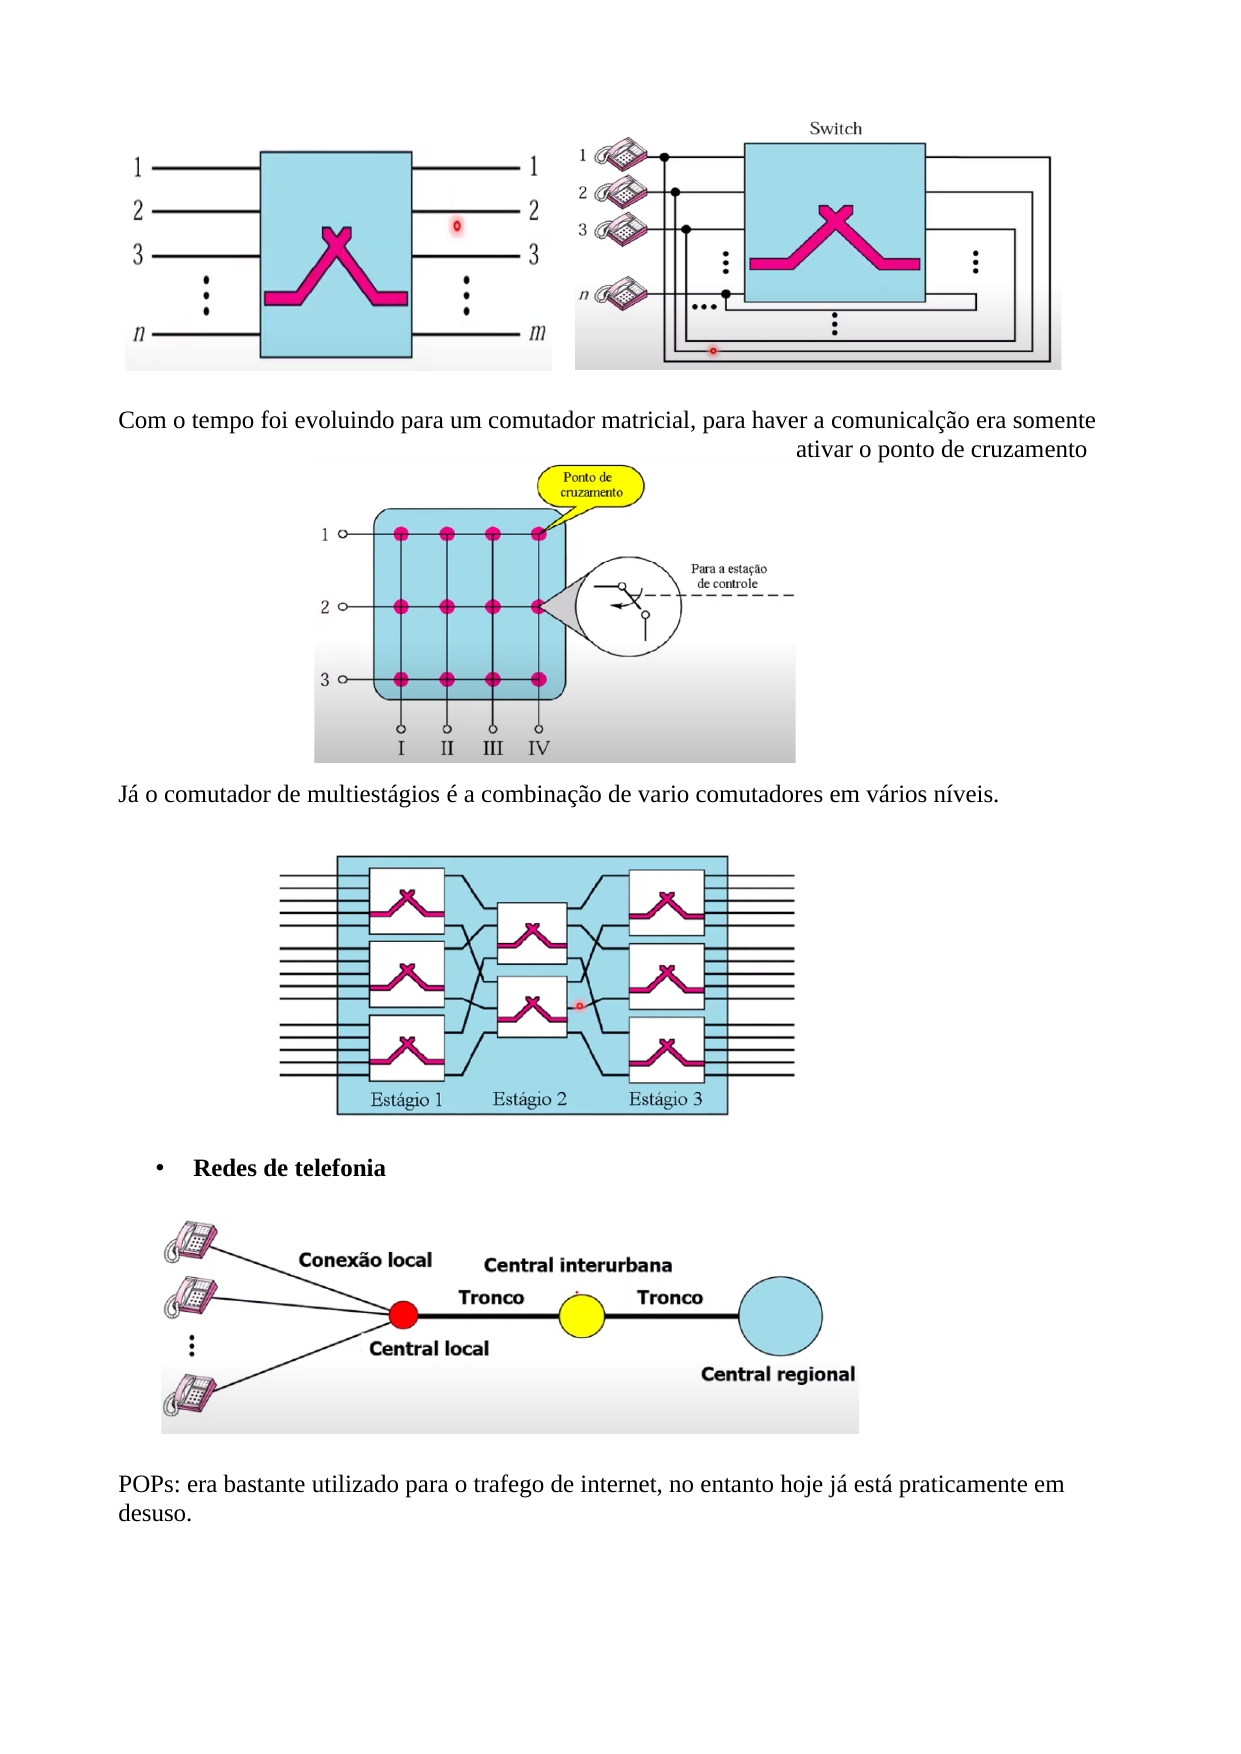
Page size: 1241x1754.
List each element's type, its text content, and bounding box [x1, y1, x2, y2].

picture [124, 139, 552, 371]
text POPs: era bastante utilizado para o trafego de internet, no entanto hoje já está praticamente em desuso. [118, 1469, 1122, 1527]
text Com o tempo foi evoluindo para um comutador matricial, para haver a comunicalção era somente ativar o ponto de cruzamento [118, 406, 1122, 463]
picture [262, 834, 817, 1131]
picture [314, 458, 796, 763]
text Já o comutador de multiestágios é a combinação de vario comutadores em vários níveis. [118, 779, 1122, 808]
list Redes de telefonia [156, 1153, 1122, 1182]
picture [575, 119, 1062, 370]
picture [161, 1198, 860, 1434]
